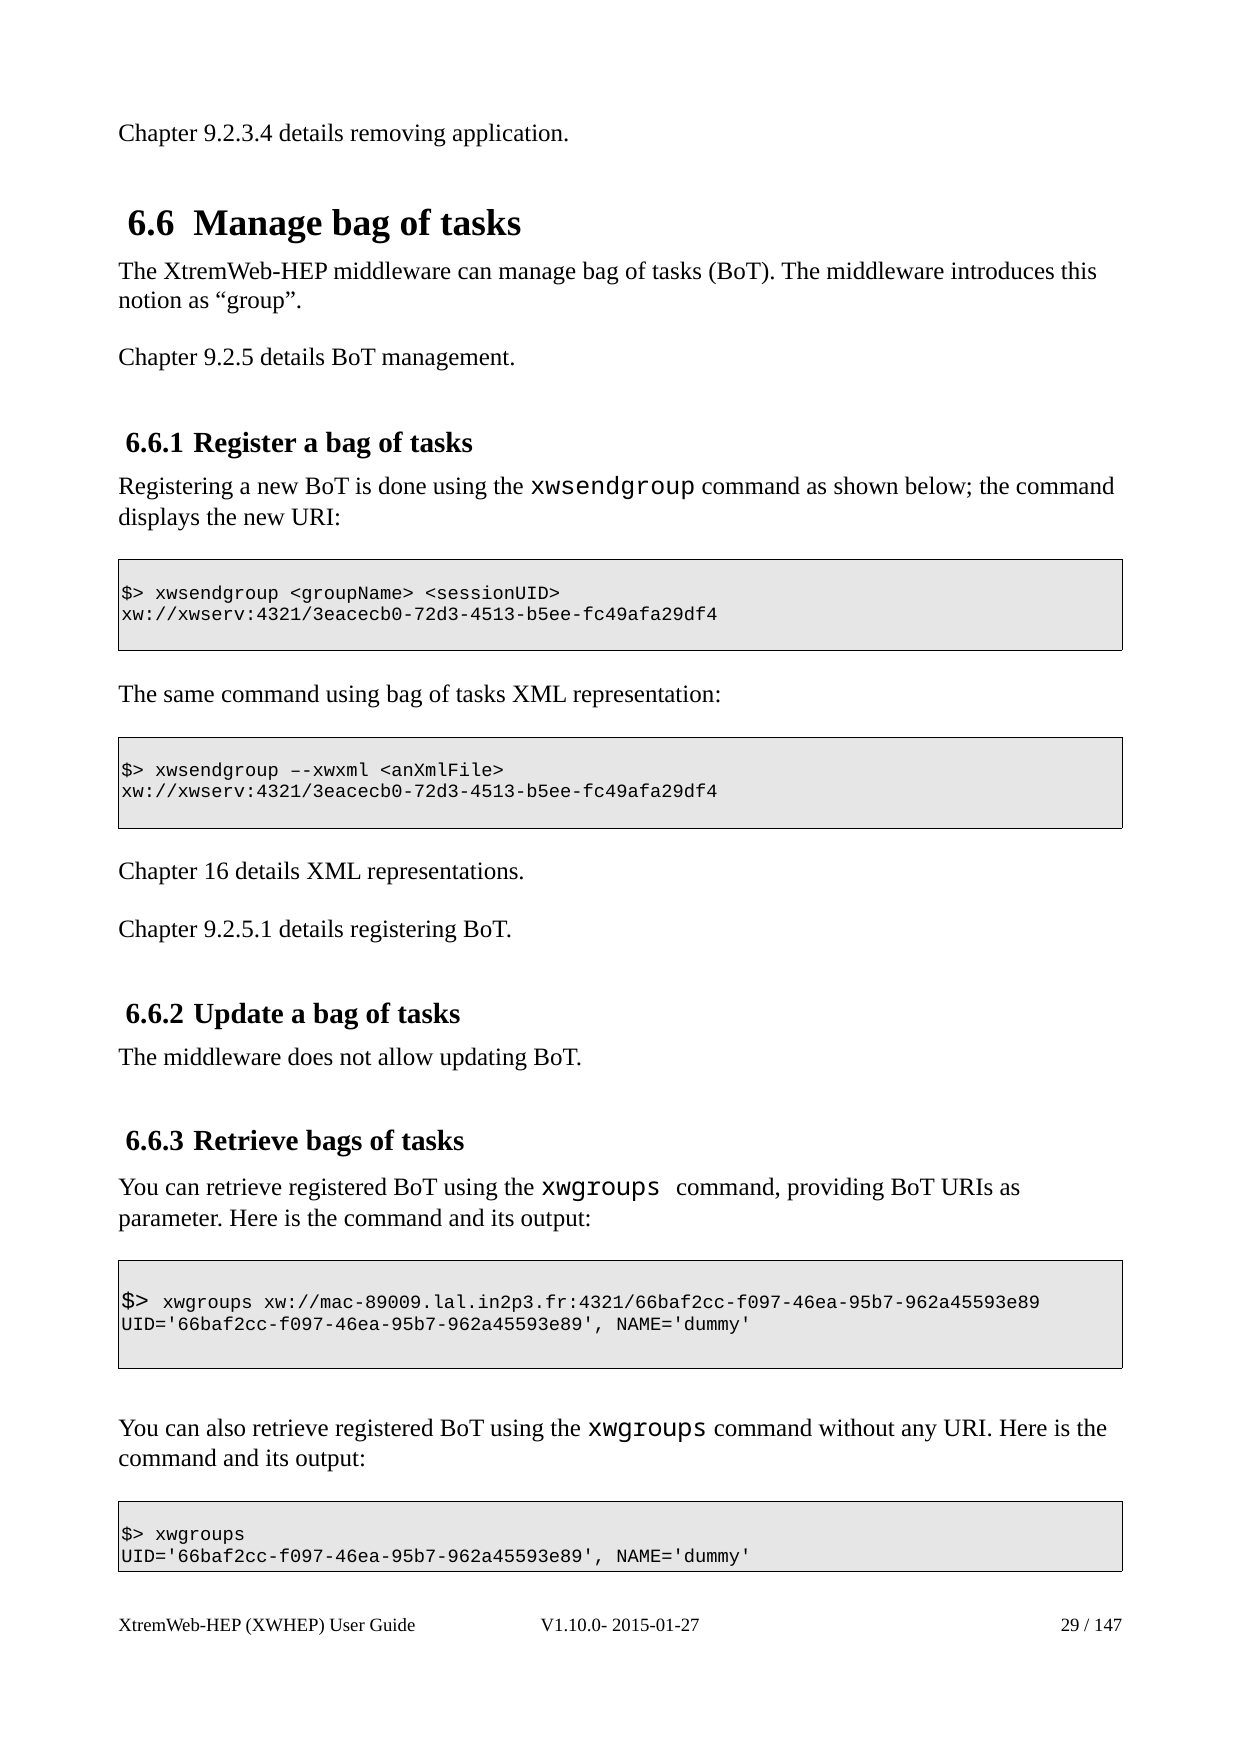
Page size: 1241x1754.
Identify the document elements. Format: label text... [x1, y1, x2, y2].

text Registering a new BoT is done using the xwsendgroup command as shown below; the command displays the new URI: [118, 471, 1122, 531]
text UID='66baf2cc-f097-46ea-95b7-962a45593e89', NAME='dummy' [119, 1312, 1122, 1333]
text $> xwgroups xw://mac-89009.lal.in2p3.fr:4321/66baf2cc-f097-46ea-95b7-962a45593e89 [119, 1286, 1122, 1312]
text Chapter 9.2.5.1 details registering BoT. [118, 914, 1122, 943]
subtitle Retrieve bags of tasks [118, 1123, 1122, 1156]
text The same command using bag of tasks XML representation: [118, 679, 1122, 708]
text Chapter 9.2.3.4 details removing application. [118, 118, 1122, 147]
text You can also retrieve registered BoT using the xwgroups command without any URI. Here is the command and its output: [118, 1409, 1122, 1472]
text UID='66baf2cc-f097-46ea-95b7-962a45593e89', NAME='dummy' [119, 1543, 1122, 1571]
text $> xwsendgroup <groupName> <sessionUID> [119, 581, 1122, 602]
text xw://xwserv:4321/3eacecb0-72d3-4513-b5ee-fc49afa29df4 [119, 602, 1122, 623]
subtitle Update a bag of tasks [118, 996, 1122, 1030]
text You can retrieve registered BoT using the xwgroups command, providing BoT URIs as parameter. Here is the command and its output: [118, 1169, 1122, 1231]
text xw://xwserv:4321/3eacecb0-72d3-4513-b5ee-fc49afa29df4 [119, 779, 1122, 800]
text Chapter 16 details XML representations. [118, 856, 1122, 885]
text The middleware does not allow updating BoT. [118, 1042, 1122, 1071]
text The XtremWeb-HEP middleware can manage bag of tasks (BoT). The middleware introduces this notion as “group”. [118, 256, 1122, 314]
text $> xwsendgroup –-xwxml <anXmlFile> [119, 758, 1122, 779]
subtitle Manage bag of tasks [118, 201, 1122, 244]
subtitle Register a bag of tasks [118, 425, 1122, 458]
text Chapter 9.2.5 details BoT management. [118, 342, 1122, 371]
text $> xwgroups [119, 1522, 1122, 1543]
